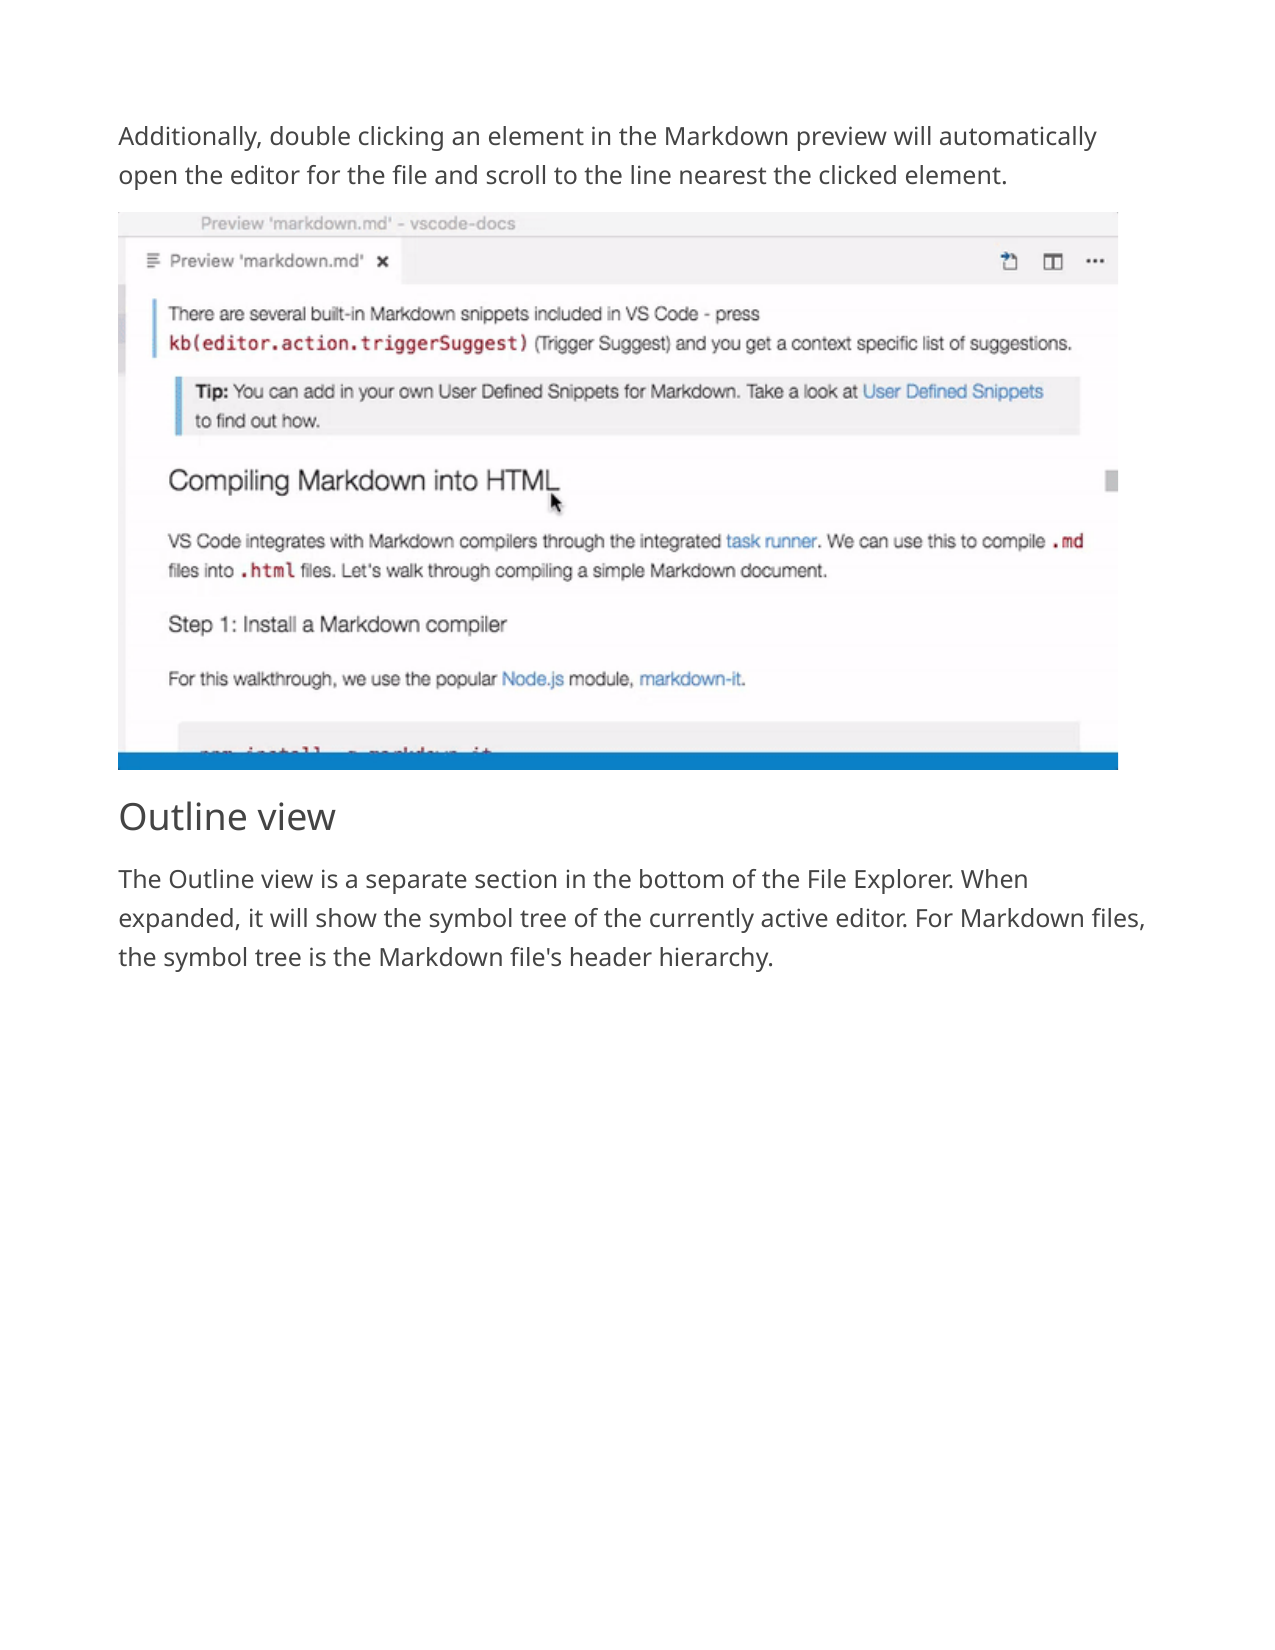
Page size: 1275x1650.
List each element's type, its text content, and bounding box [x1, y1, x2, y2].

text Additionally, double clicking an element in the Markdown preview will automatically open the editor for the file and scroll to the line nearest the clicked element. [118, 118, 1157, 191]
picture [118, 212, 1119, 770]
subtitle Outline view [118, 790, 1157, 841]
text The Outline view is a separate section in the bottom of the File Explorer. When expanded, it will show the symbol tree of the currently active editor. For Markdown files, the symbol tree is the Markdown file's header hierarchy. [118, 862, 1157, 974]
